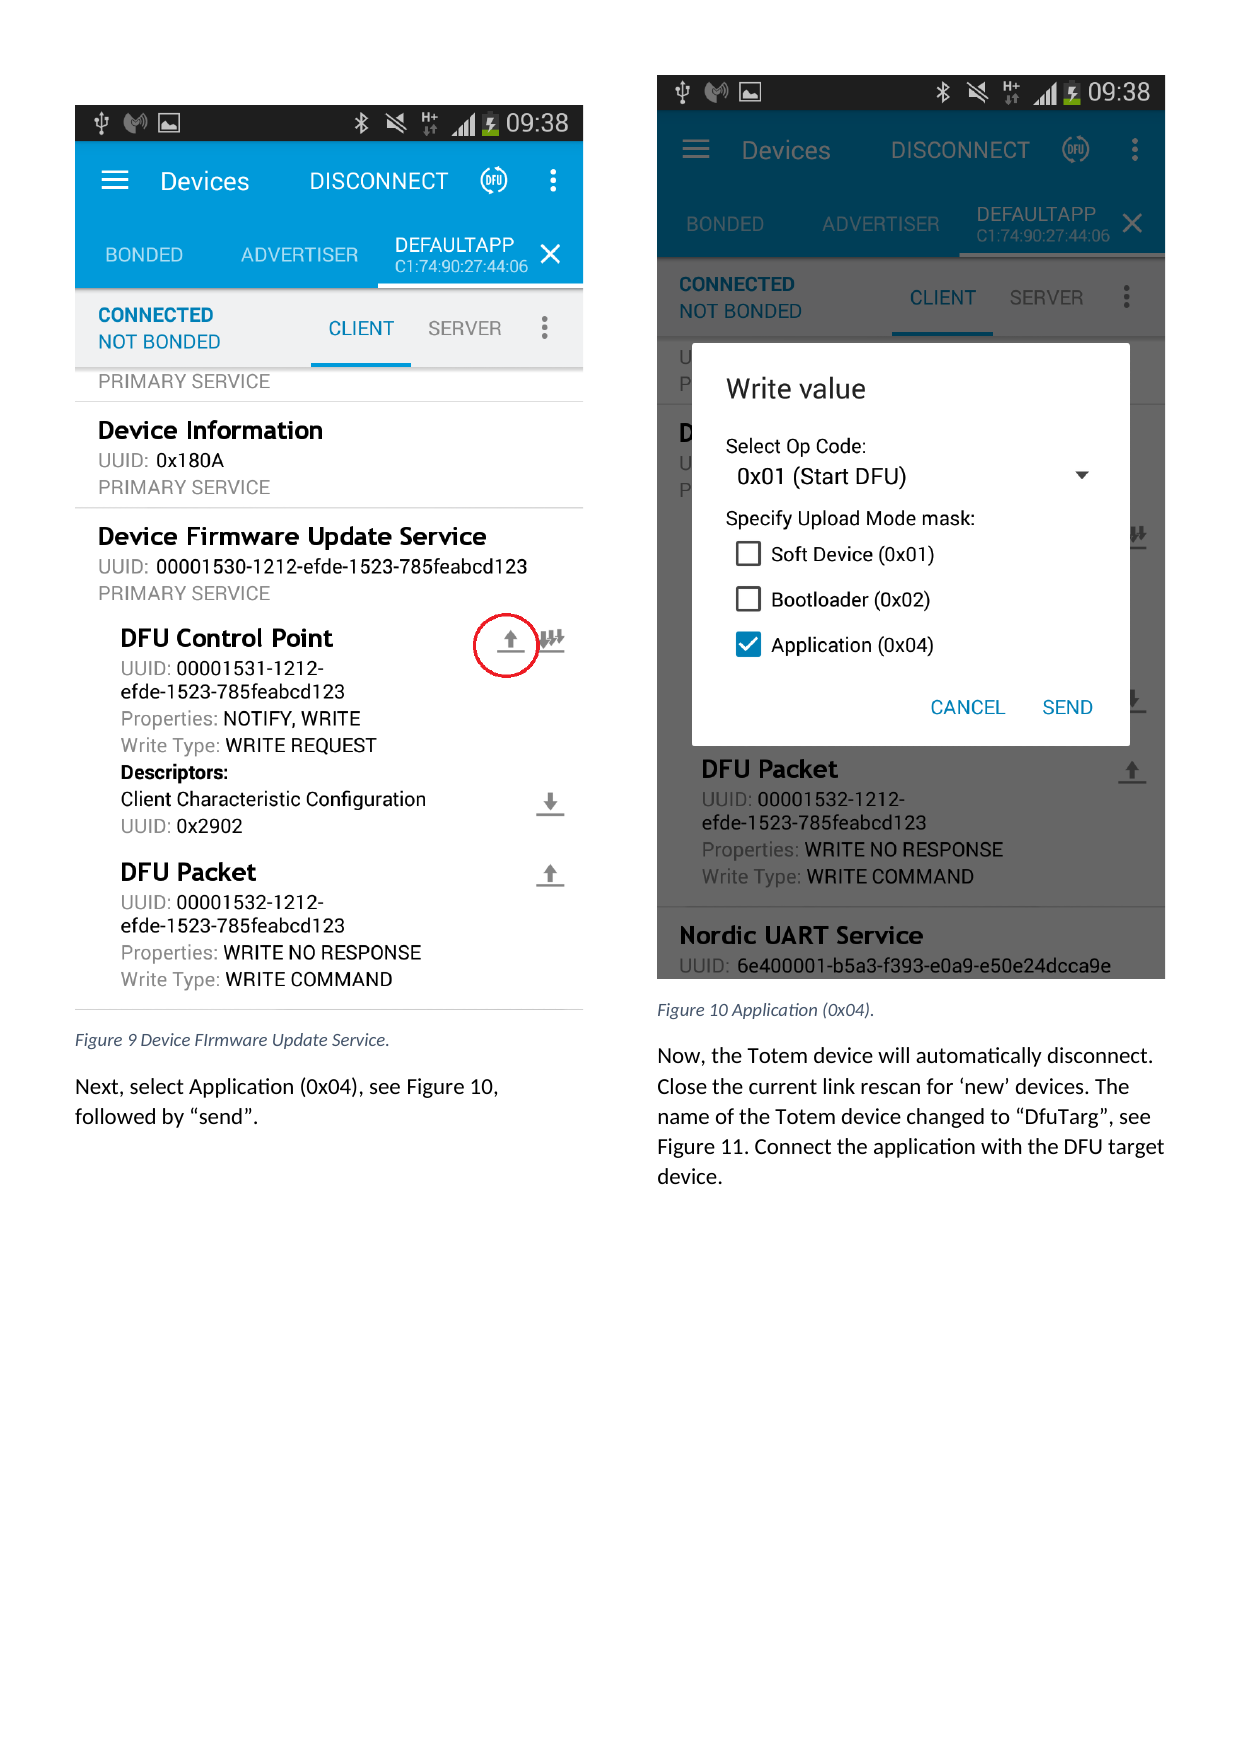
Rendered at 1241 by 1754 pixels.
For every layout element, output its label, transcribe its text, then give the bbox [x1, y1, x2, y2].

text Now, the Totem device will automatically disconnect. Close the current link rescan for ‘new’ devices. The name of the Totem device changed to “DfuTarg”, see Figure 11. Connect the application with the DFU target device. [657, 1042, 1165, 1191]
text Next, select Application (0x04), see Figure 10, followed by “send”. [75, 1072, 583, 1130]
text Figure 10 Application (0x04). [657, 998, 1165, 1021]
text Figure 9 Device FIrmware Update Service. [75, 1028, 583, 1051]
